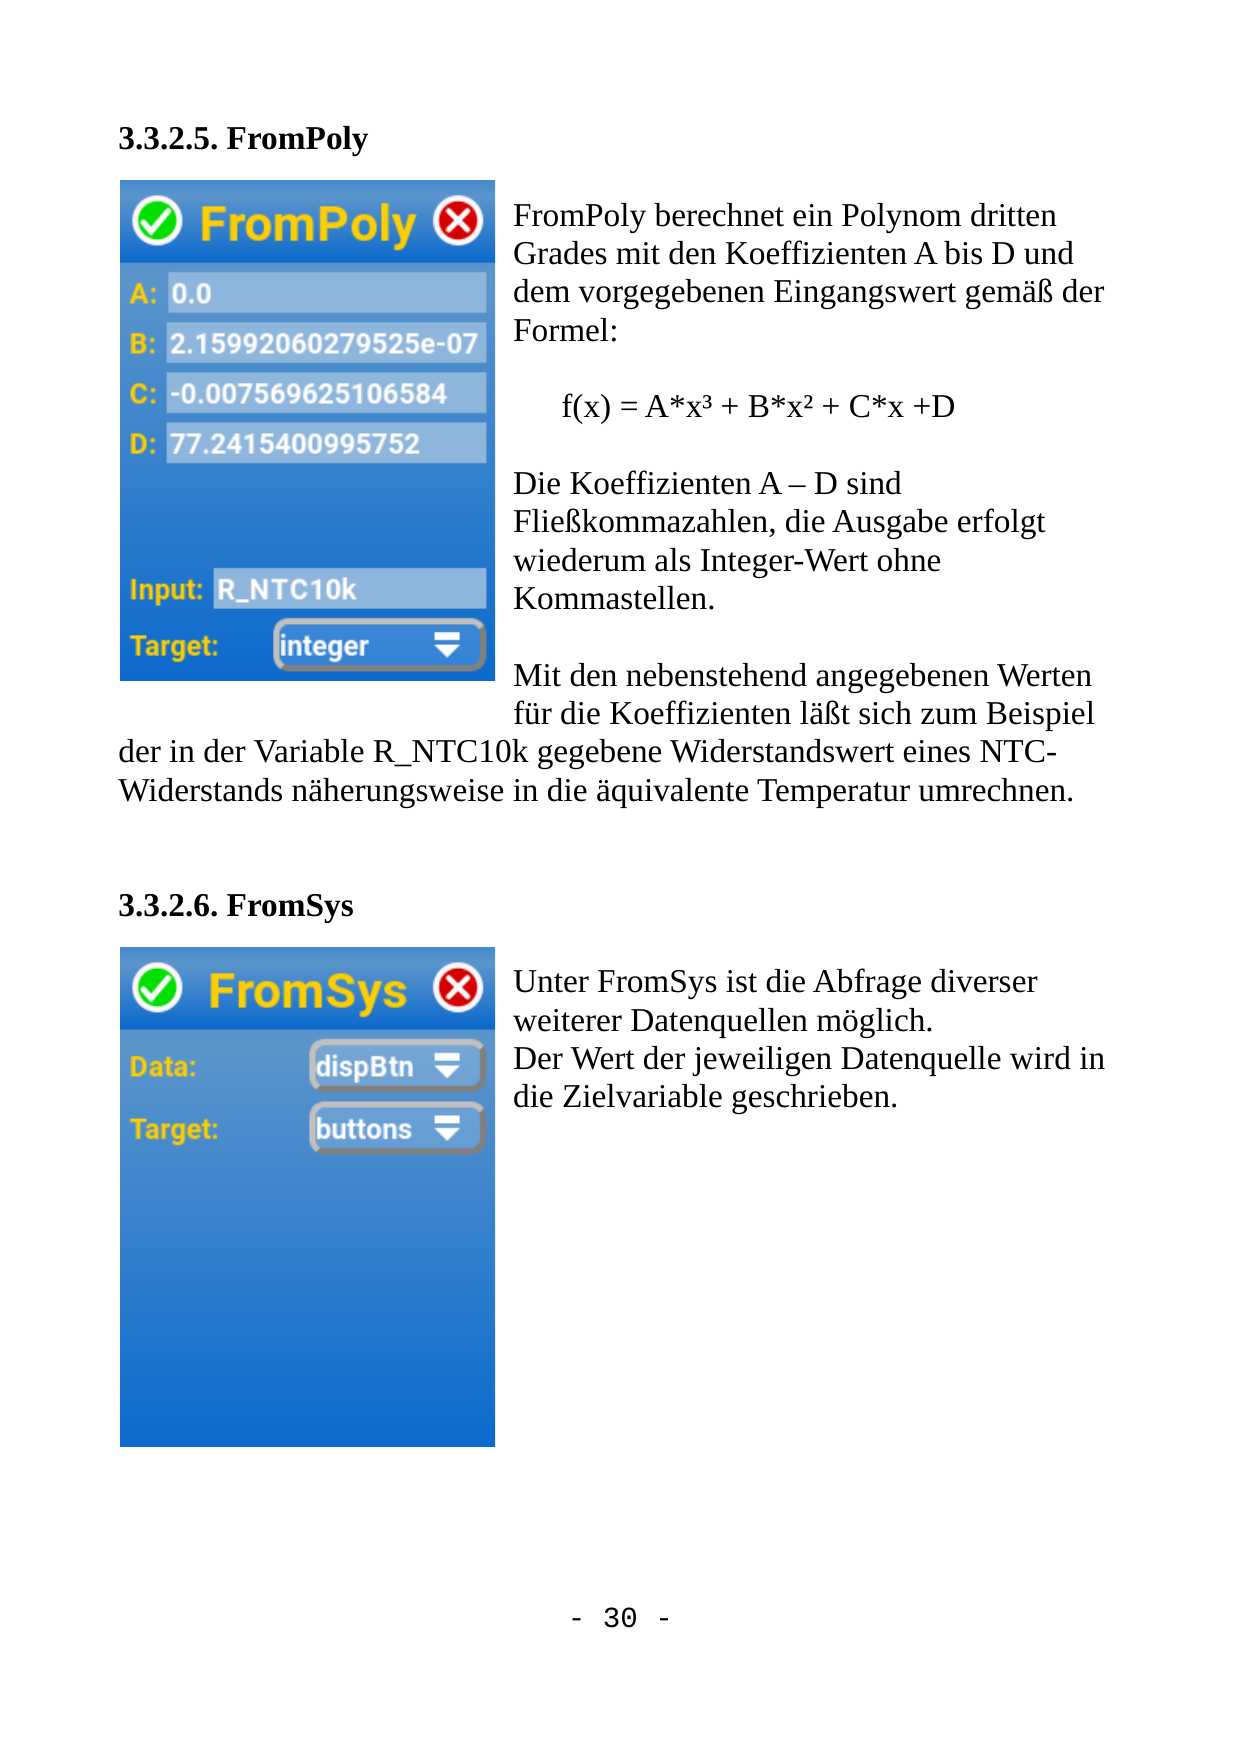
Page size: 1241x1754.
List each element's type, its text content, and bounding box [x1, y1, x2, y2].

text 3.3.2.6. FromSys [118, 885, 1122, 923]
text Die Koeffizienten A – D sind Fließkommazahlen, die Ausgabe erfolgt wiederum als Integer-Wert ohne Kommastellen. [496, 463, 1122, 616]
text Mit den nebenstehend angegebenen Werten für die Koeffizienten läßt sich zum Beispiel der in der Variable R_NTC10k gegebene Widerstandswert eines NTC-Widerstands näherungsweise in die äquivalente Temperatur umrechnen. [118, 655, 1122, 808]
picture [120, 180, 496, 681]
text f(x) = A*x³ + B*x² + C*x +D [496, 386, 1122, 425]
text Unter FromSys ist die Abfrage diverser weiterer Datenquellen möglich. [496, 961, 1122, 1038]
picture [120, 947, 496, 1447]
text Der Wert der jeweiligen Datenquelle wird in die Zielvariable geschrieben. [496, 1038, 1122, 1115]
text 3.3.2.5. FromPoly [118, 118, 1122, 156]
text FromPoly berechnet ein Polynom dritten Grades mit den Koeffizienten A bis D und dem vorgegebenen Eingangswert gemäß der Formel: [496, 195, 1122, 348]
